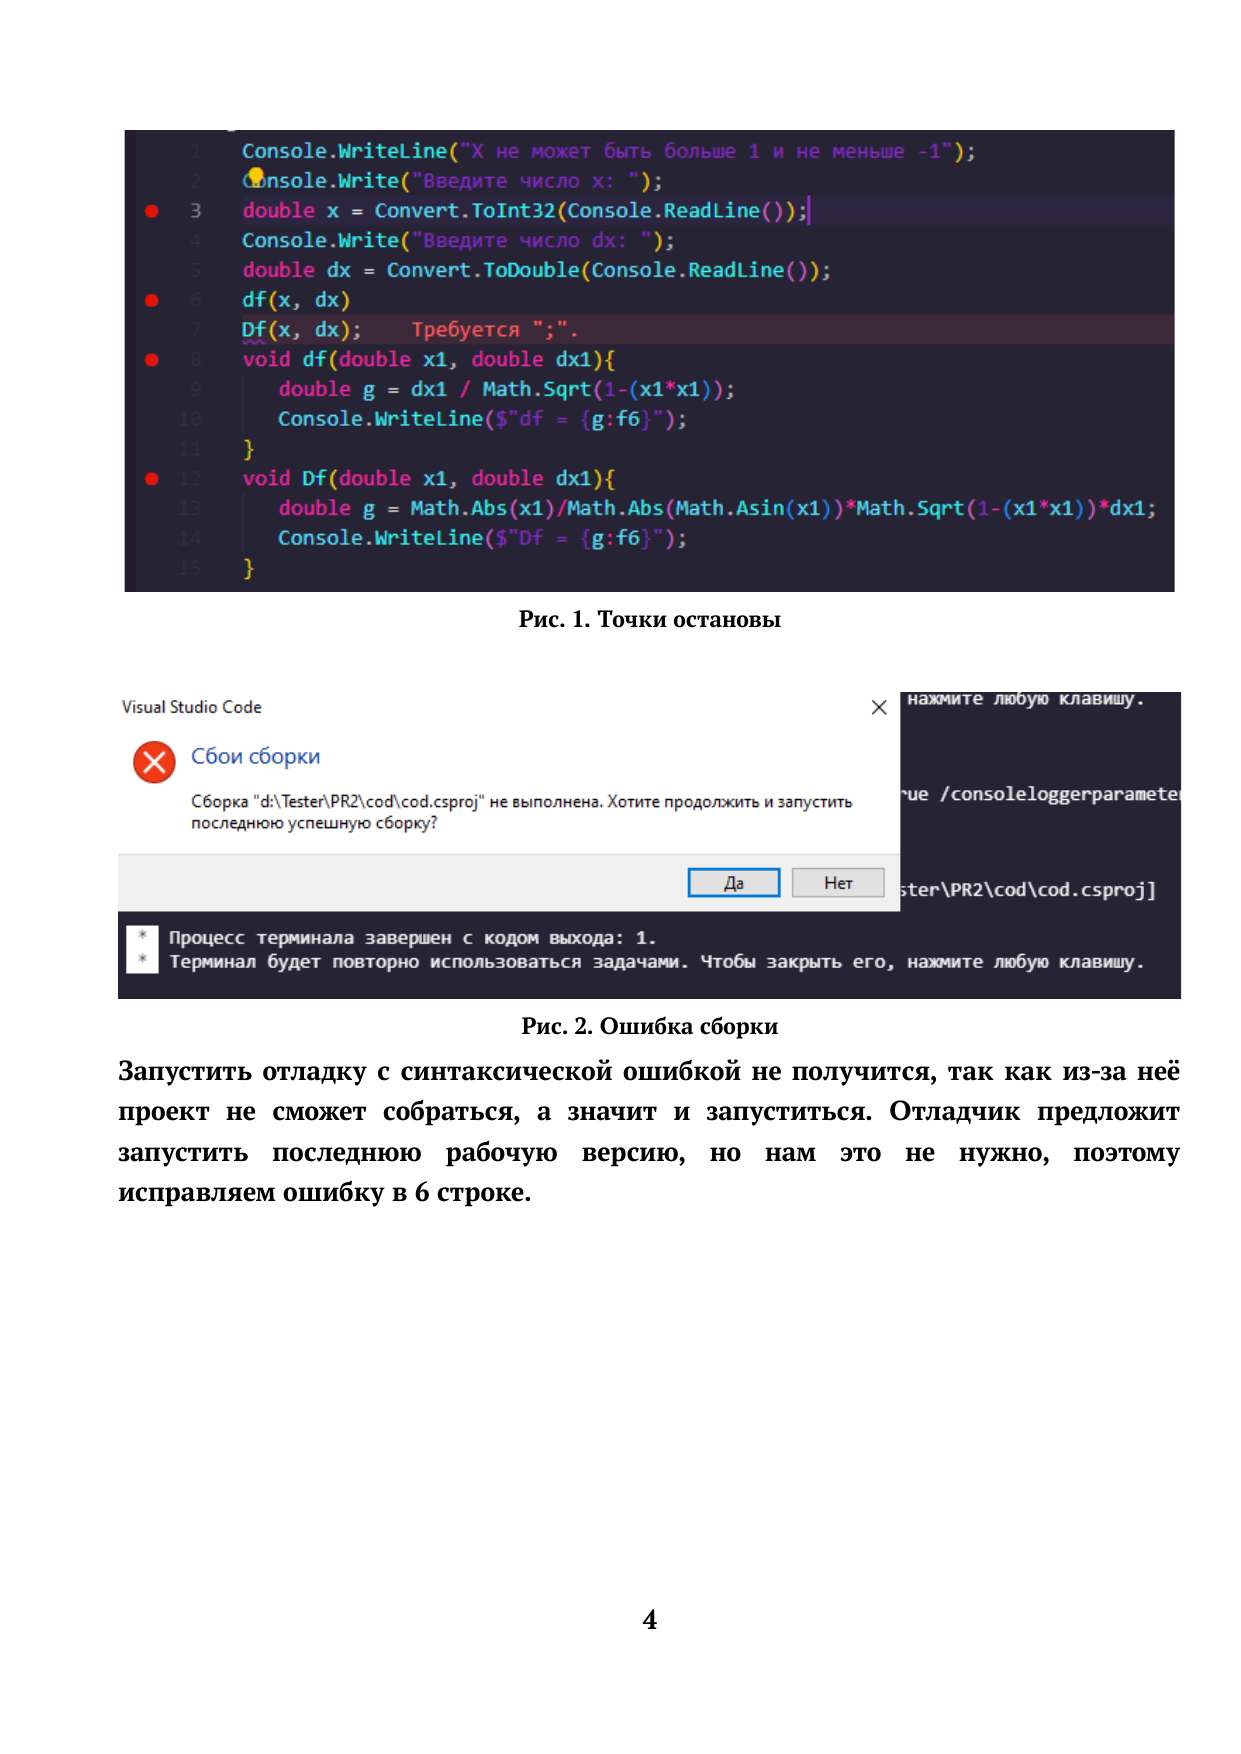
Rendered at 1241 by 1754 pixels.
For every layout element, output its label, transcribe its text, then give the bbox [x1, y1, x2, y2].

text Рис. 2. Ошибка сборки [118, 999, 1181, 1040]
picture [118, 692, 1182, 999]
text Запустить отладку с синтаксической ошибкой не получится, так как из-за неё проект не сможет собраться, а значит и запуститься. Отладчик предложит запустить последнюю рабочую версию, но нам это не нужно, поэтому исправляем ошибку в 6 строке. [118, 1053, 1181, 1207]
picture [124, 130, 1175, 592]
text Рис. 1. Точки остановы [124, 592, 1175, 633]
